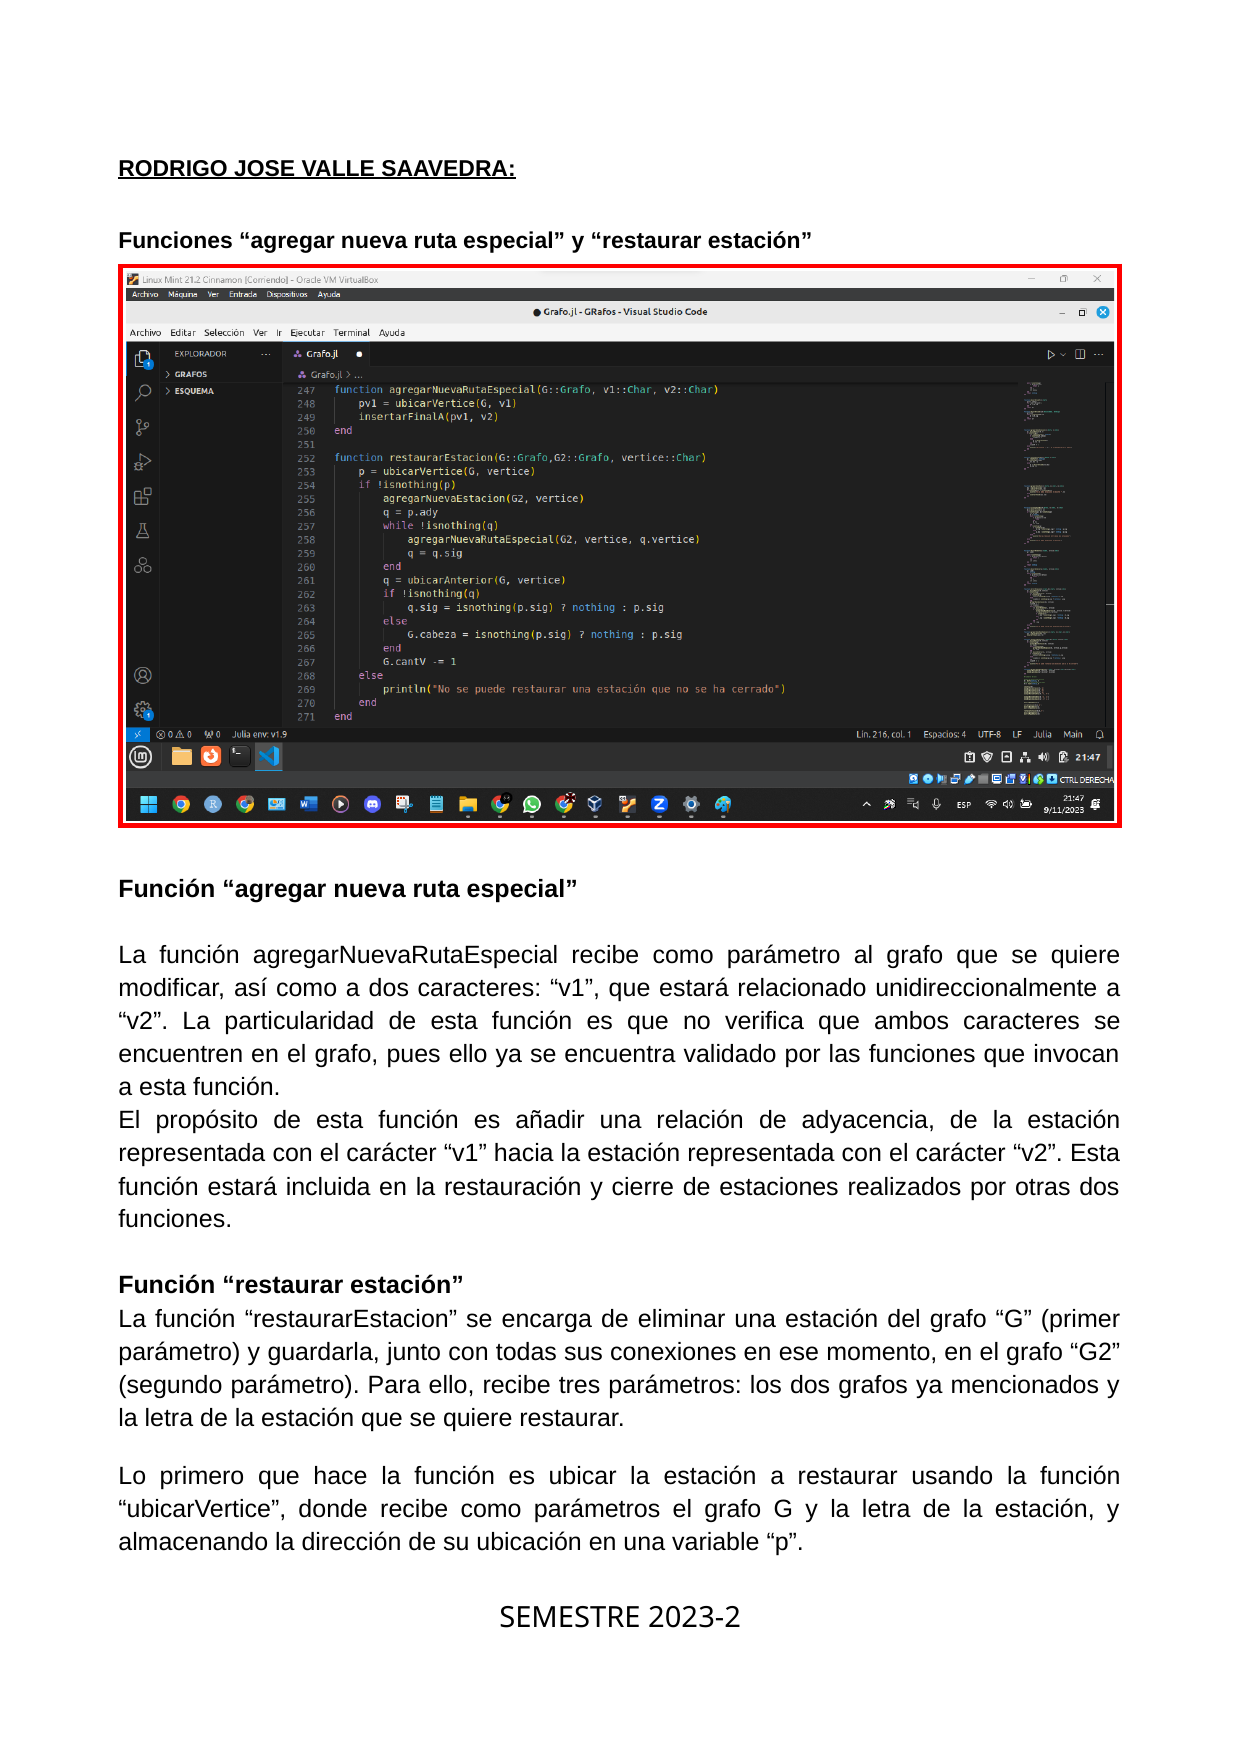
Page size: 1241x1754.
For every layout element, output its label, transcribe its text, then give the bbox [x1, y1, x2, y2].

text El propósito de esta función es añadir una relación de adyacencia, de la estación representada con el carácter “v1” hacia la estación representada con el carácter “v2”. Esta función estará incluida en la restauración y cierre de estaciones realizados por otras dos funciones. [118, 1105, 1122, 1233]
picture [126, 271, 1115, 821]
text Lo primero que hace la función es ubicar la estación a restaurar usando la función “ubicarVertice”, donde recibe como parámetros el grafo G y la letra de la estación, y almacenando la dirección de su ubicación en una variable “p”. [118, 1461, 1122, 1555]
text Función “restaurar estación” [118, 1271, 1122, 1299]
text Función “agregar nueva ruta especial” [118, 874, 1122, 903]
text RODRIGO JOSE VALLE SAAVEDRA: [118, 154, 1122, 181]
text La función “restaurarEstacion” se encarga de eliminar una estación del grafo “G” (primer parámetro) y guardarla, junto con todas sus conexiones en ese momento, en el grafo “G2” (segundo parámetro). Para ello, recibe tres parámetros: los dos grafos ya mencionados y la letra de la estación que se quiere restaurar. [118, 1303, 1122, 1431]
text La función agregarNuevaRutaEspecial recibe como parámetro al grafo que se quiere modificar, así como a dos caracteres: “v1”, que estará relacionado unidireccionalmente a “v2”. La particularidad de esta función es que no verifica que ambos caracteres se encuentren en el grafo, pues ello ya se encuentra validado por las funciones que invocan a esta función. [118, 940, 1122, 1101]
text Funciones “agregar nueva ruta especial” y “restaurar estación” [118, 227, 1122, 253]
